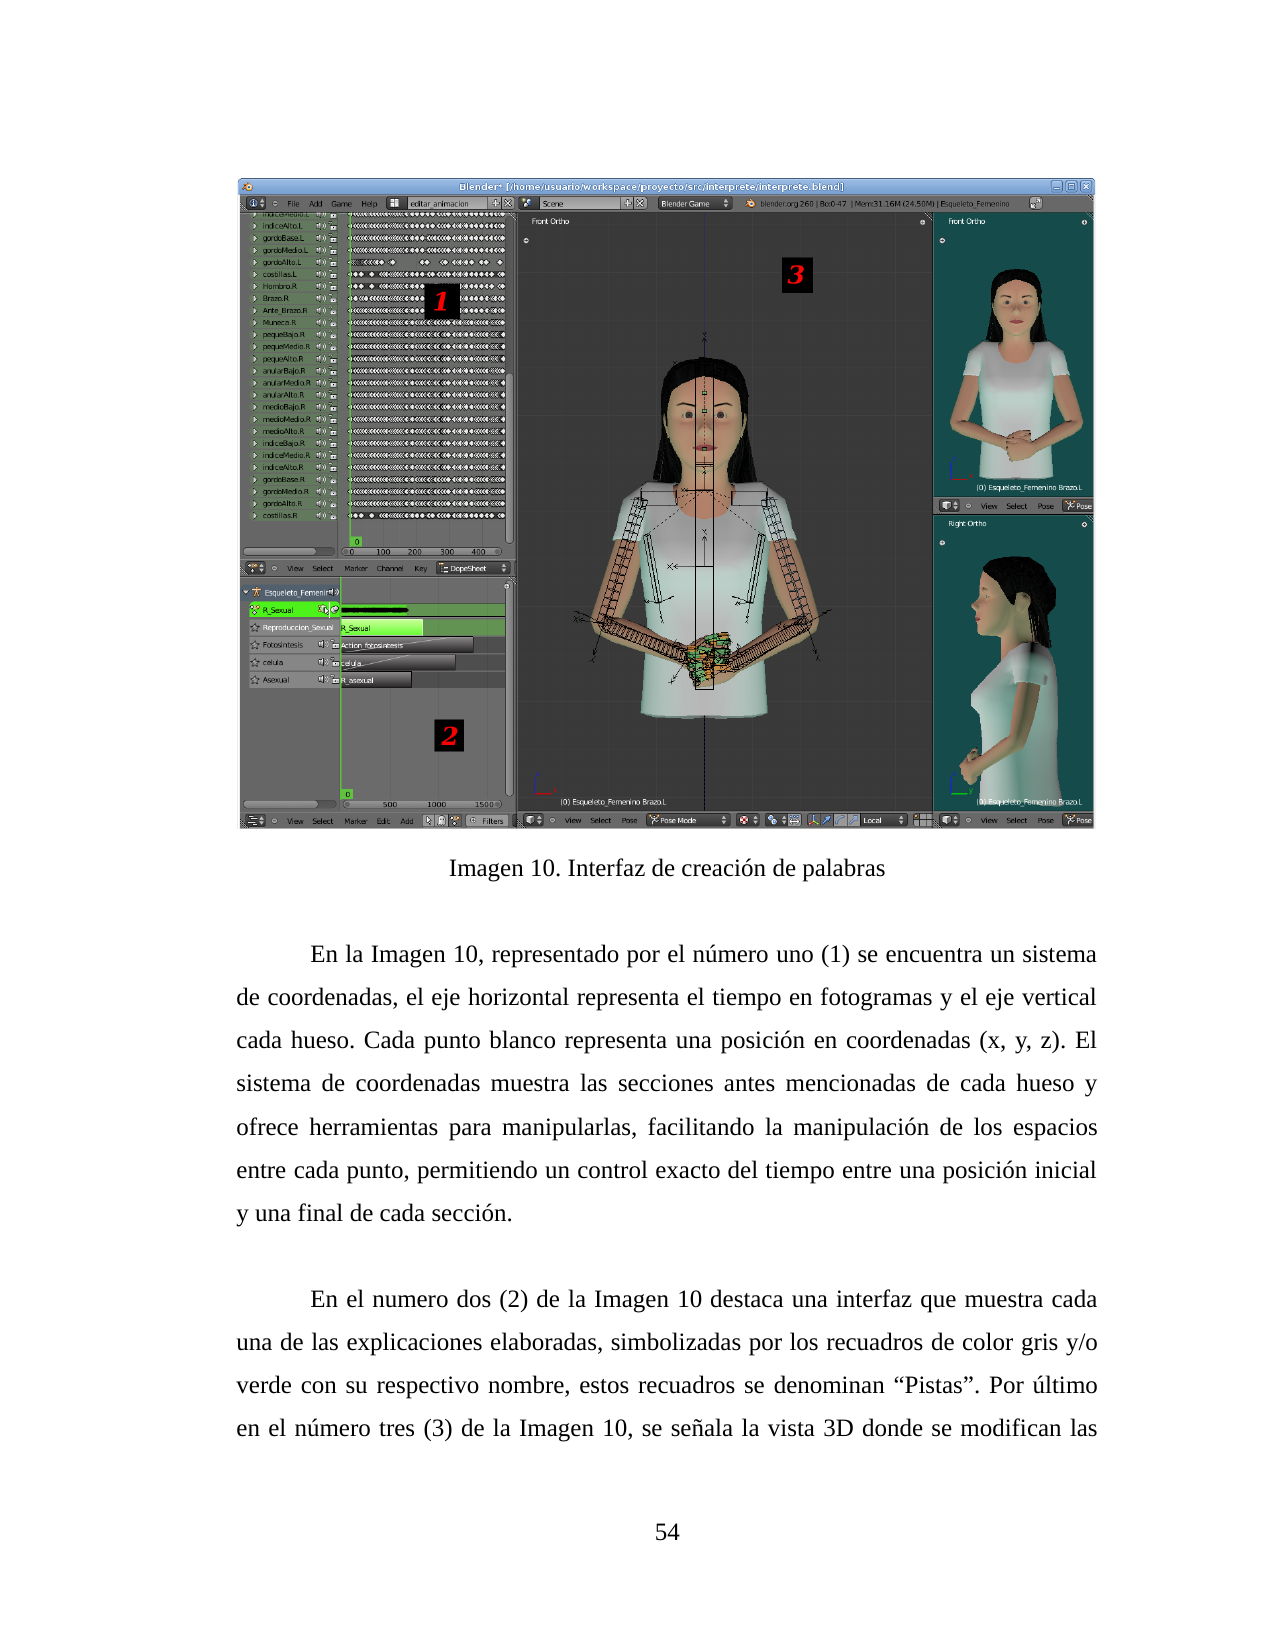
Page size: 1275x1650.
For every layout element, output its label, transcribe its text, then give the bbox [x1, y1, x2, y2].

text En la Imagen 10, representado por el número uno (1) se encuentra un sistema de coordenadas, el eje horizontal representa el tiempo en fotogramas y el eje vertical cada hueso. Cada punto blanco representa una posición en coordenadas (x, y, z). El sistema de coordenadas muestra las secciones antes mencionadas de cada hueso y ofrece herramientas para manipularlas, facilitando la manipulación de los espacios entre cada punto, permitiendo un control exacto del tiempo entre una posición inicial y una final de cada sección. [236, 939, 1098, 1227]
picture [237, 178, 1096, 831]
text Imagen 10. Interfaz de creación de palabras [236, 177, 1098, 882]
text En el numero dos (2) de la Imagen 10 destaca una interfaz que muestra cada una de las explicaciones elaboradas, simbolizadas por los recuadros de color gris y/o verde con su respectivo nombre, estos recuadros se denominan “Pistas”. Por último en el número tres (3) de la Imagen 10, se señala la vista 3D donde se modifican las [236, 1284, 1098, 1442]
